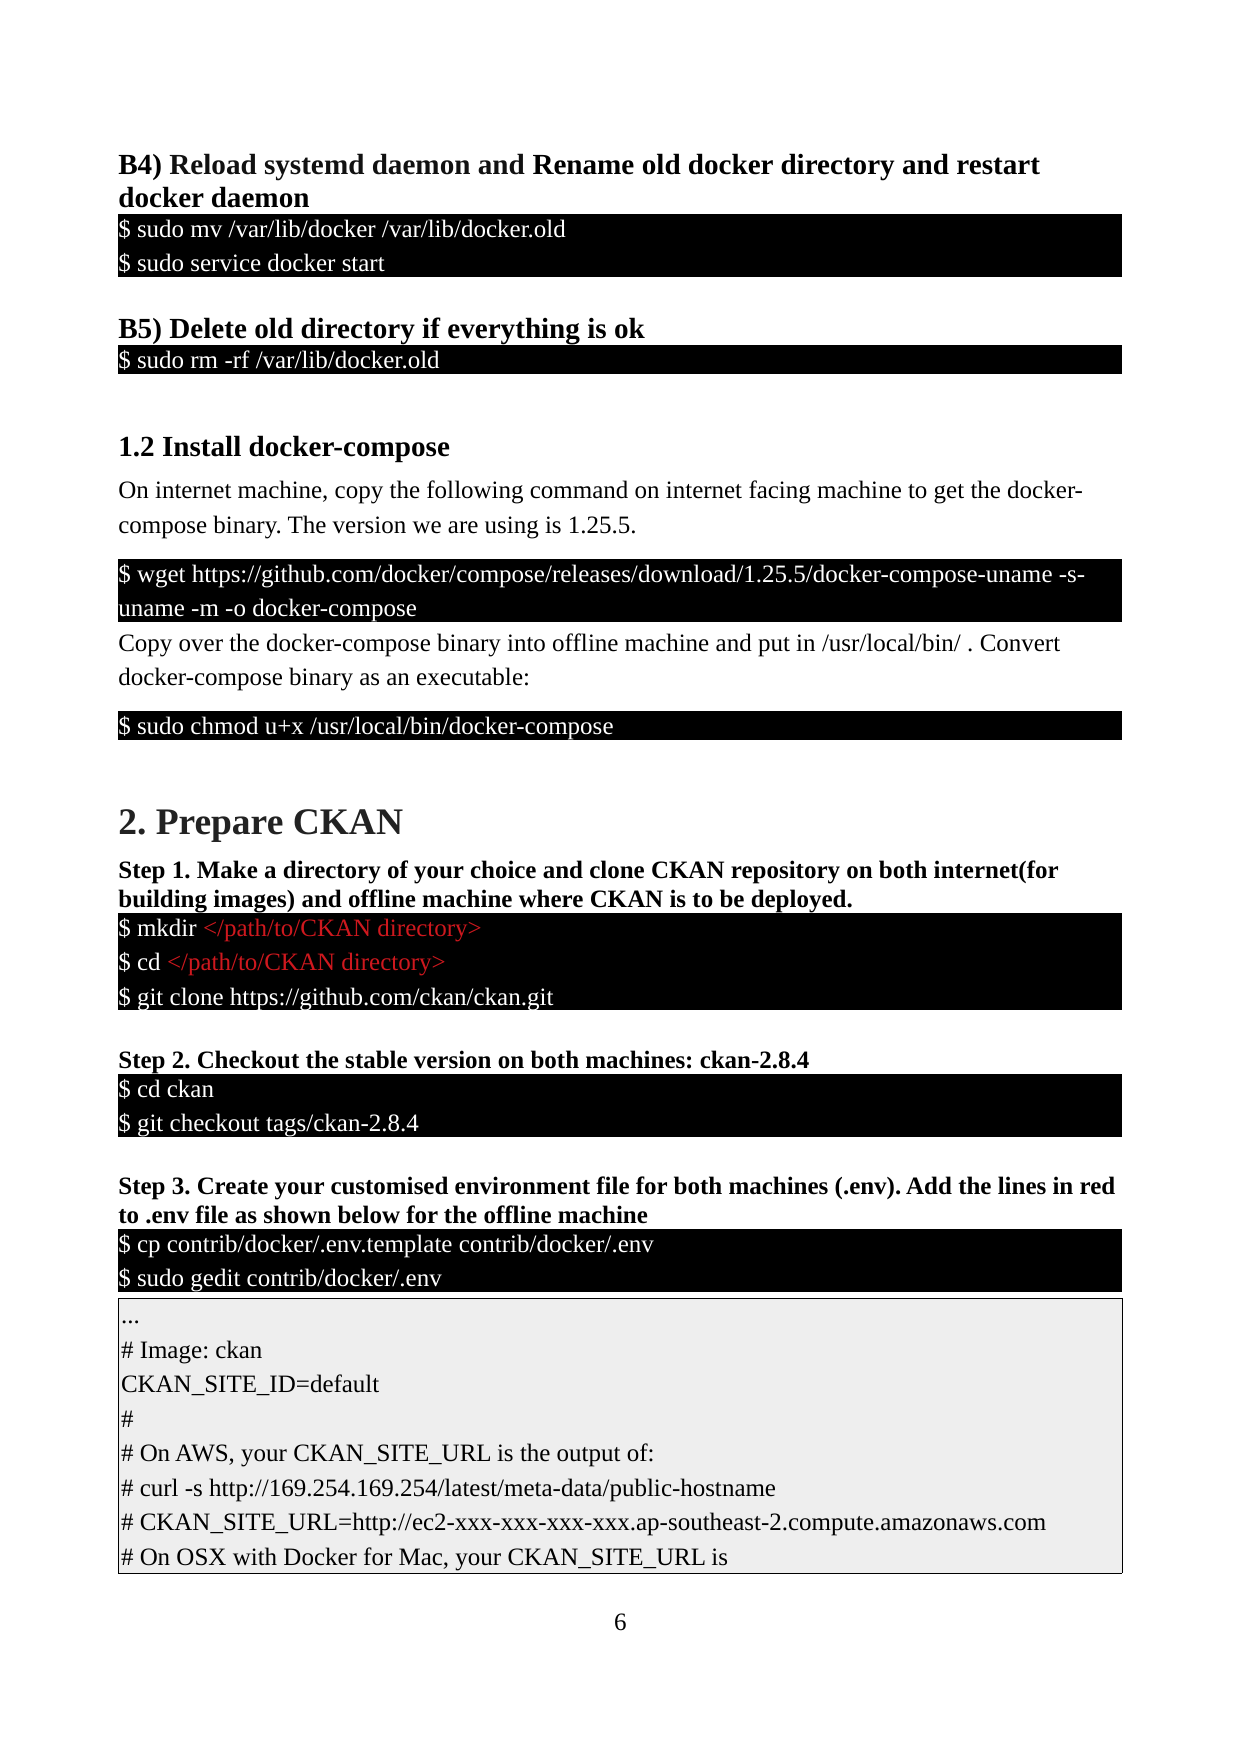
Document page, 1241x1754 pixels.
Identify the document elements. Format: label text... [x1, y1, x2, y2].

text On internet machine, copy the following command on internet facing machine to get the docker-compose binary. The version we are using is 1.25.5. [118, 475, 1122, 538]
text $ sudo mv /var/lib/docker /var/lib/docker.old [118, 214, 1122, 243]
text $ cd ckan [118, 1074, 1122, 1102]
text $ cd </path/to/CKAN directory> [118, 947, 1122, 976]
text # Image: ckan [119, 1332, 1122, 1364]
text # curl -s http://169.254.169.254/latest/meta-data/public-hostname [119, 1470, 1122, 1502]
subtitle 1.2 Install docker-compose [118, 429, 1122, 463]
text $ sudo gedit contrib/docker/.env [118, 1263, 1122, 1292]
text # On AWS, your CKAN_SITE_URL is the output of: [119, 1436, 1122, 1467]
text $ mkdir </path/to/CKAN directory> [118, 913, 1122, 941]
text B4) Reload systemd daemon and Rename old docker directory and restart docker daemon [118, 147, 1122, 214]
text Step 3. Create your customised environment file for both machines (.env). Add the lines in red to .env file as shown below for the offline machine [118, 1171, 1122, 1229]
text Copy over the docker-compose binary into offline machine and put in /usr/local/bin/ . Convert docker-compose binary as an executable: [118, 628, 1122, 691]
text # On OSX with Docker for Mac, your CKAN_SITE_URL is [119, 1539, 1122, 1573]
subtitle 2. Prepare CKAN [118, 799, 1122, 843]
text Step 1. Make a directory of your choice and clone CKAN repository on both internet(for building images) and offline machine where CKAN is to be deployed. [118, 855, 1122, 913]
text Step 2. Checkout the stable version on both machines: ckan-2.8.4 [118, 1045, 1122, 1074]
text B5) Delete old directory if everything is ok [118, 312, 1122, 345]
text $ wget https://github.com/docker/compose/releases/download/1.25.5/docker-compose-uname -s-uname -m -o docker-compose [118, 559, 1122, 622]
text CKAN_SITE_ID=default [119, 1367, 1122, 1398]
text $ cp contrib/docker/.env.template contrib/docker/.env [118, 1229, 1122, 1258]
text # [119, 1401, 1122, 1433]
text ... [119, 1299, 1122, 1329]
text # CKAN_SITE_URL=http://ec2-xxx-xxx-xxx-xxx.ap-southeast-2.compute.amazonaws.com [119, 1505, 1122, 1536]
text $ git clone https://github.com/ckan/ckan.git [118, 982, 1122, 1010]
text $ sudo chmod u+x /usr/local/bin/docker-compose [118, 711, 1122, 740]
text $ git checkout tags/ckan-2.8.4 [118, 1108, 1122, 1137]
text $ sudo rm -rf /var/lib/docker.old [118, 345, 1122, 374]
text $ sudo service docker start [118, 248, 1122, 277]
